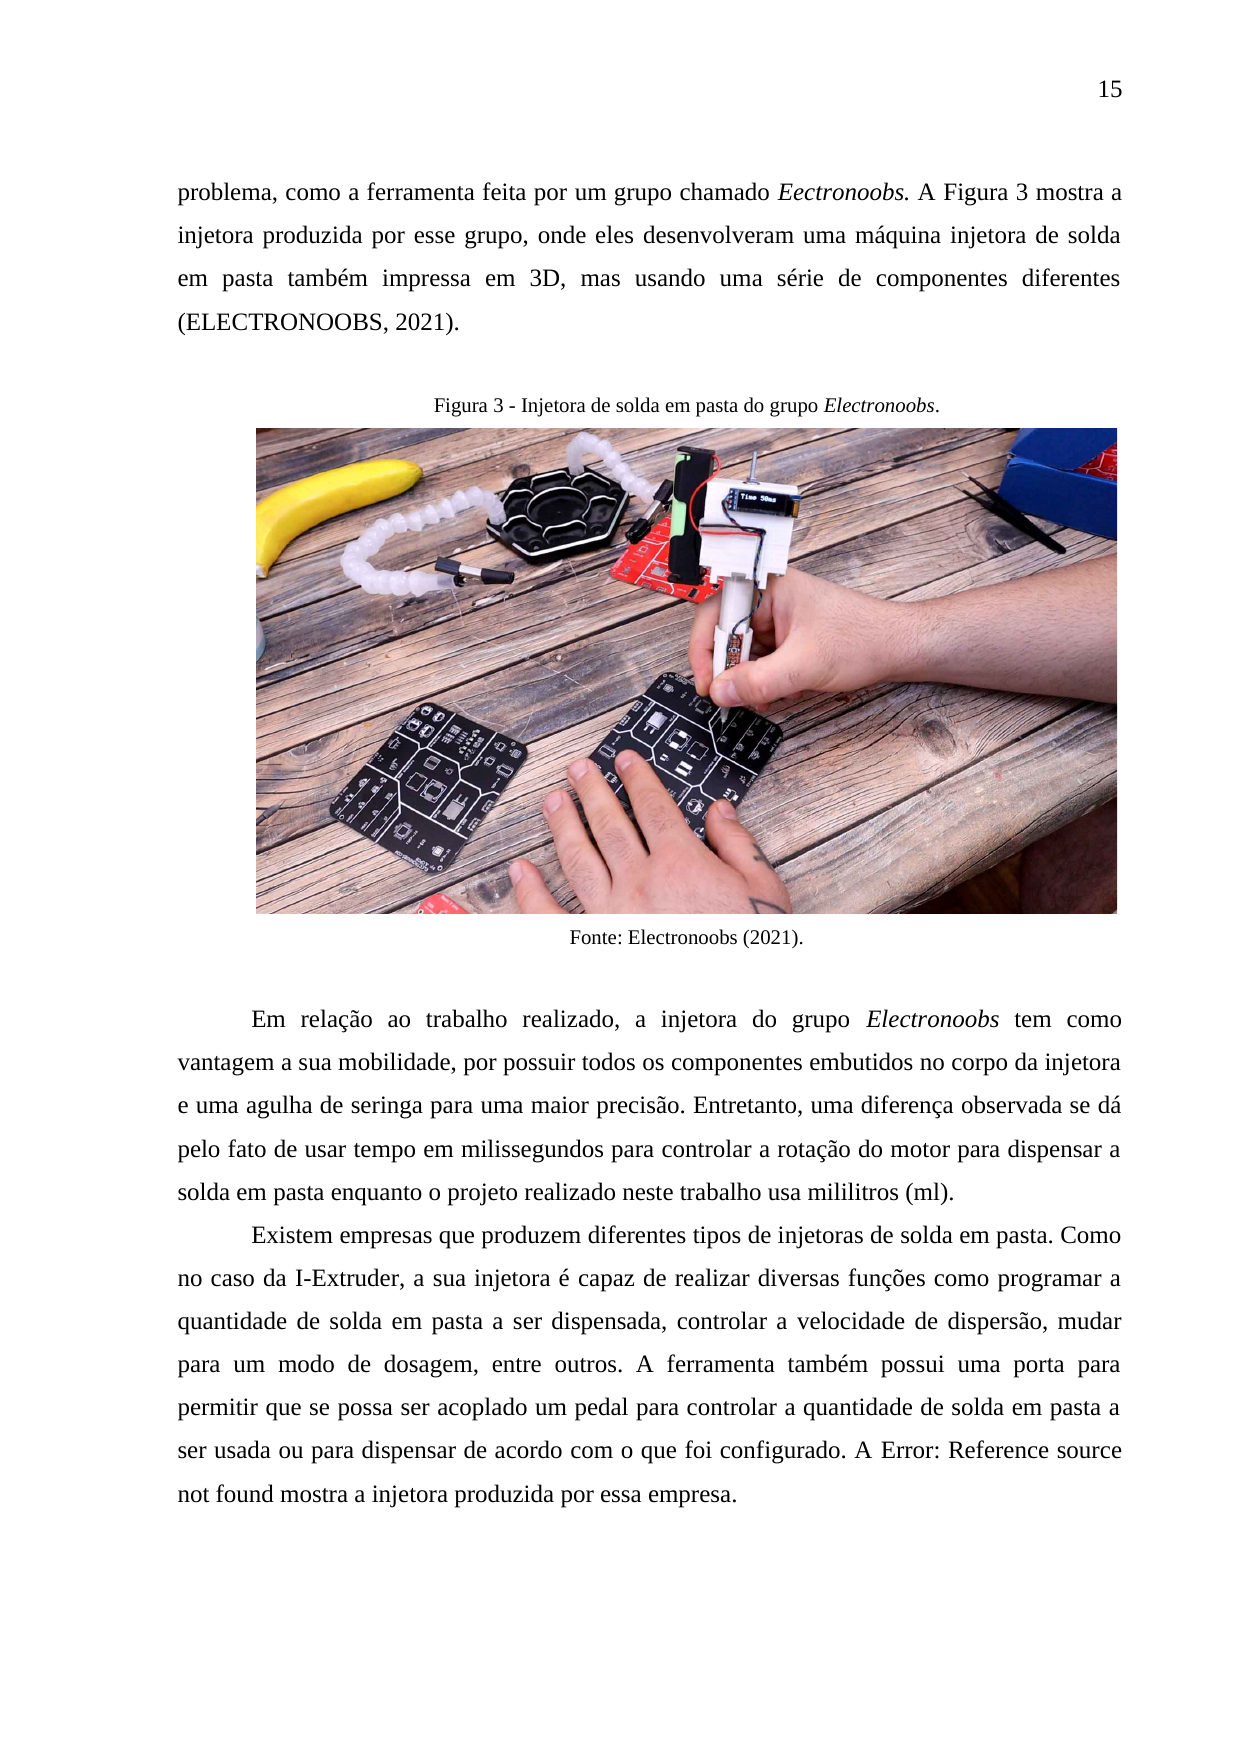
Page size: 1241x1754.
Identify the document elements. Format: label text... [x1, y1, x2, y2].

text Existem empresas que produzem diferentes tipos de injetoras de solda em pasta. Como no caso da I-Extruder, a sua injetora é capaz de realizar diversas funções como programar a quantidade de solda em pasta a ser dispensada, controlar a velocidade de dispersão, mudar para um modo de dosagem, entre outros. A ferramenta também possui uma porta para permitir que se possa ser acoplado um pedal para controlar a quantidade de solda em pasta a ser usada ou para dispensar de acordo com o que foi configurado. A Erro: Origem da referência não encontrada mostra a injetora produzida por essa empresa. [177, 1220, 1122, 1507]
text Em relação ao trabalho realizado, a injetora do grupo Electronoobs tem como vantagem a sua mobilidade, por possuir todos os componentes embutidos no corpo da injetora e uma agulha de seringa para uma maior precisão. Entretanto, uma diferença observada se dá pelo fato de usar tempo em milissegundos para controlar a rotação do motor para dispensar a solda em pasta enquanto o projeto realizado neste trabalho usa mililitros (ml). [177, 1004, 1122, 1206]
text Fonte: Electronoobs (2021). [177, 925, 1122, 949]
text problema, como a ferramenta feita por um grupo chamado Eectronoobs. A Figura 3 mostra a injetora produzida por esse grupo, onde eles desenvolveram uma máquina injetora de solda em pasta também impressa em 3D, mas usando uma série de componentes diferentes (ELECTRONOOBS, 2021). [177, 177, 1122, 335]
picture [256, 428, 1118, 914]
text Figura 3 - Injetora de solda em pasta do grupo Electronoobs. [177, 393, 1122, 417]
